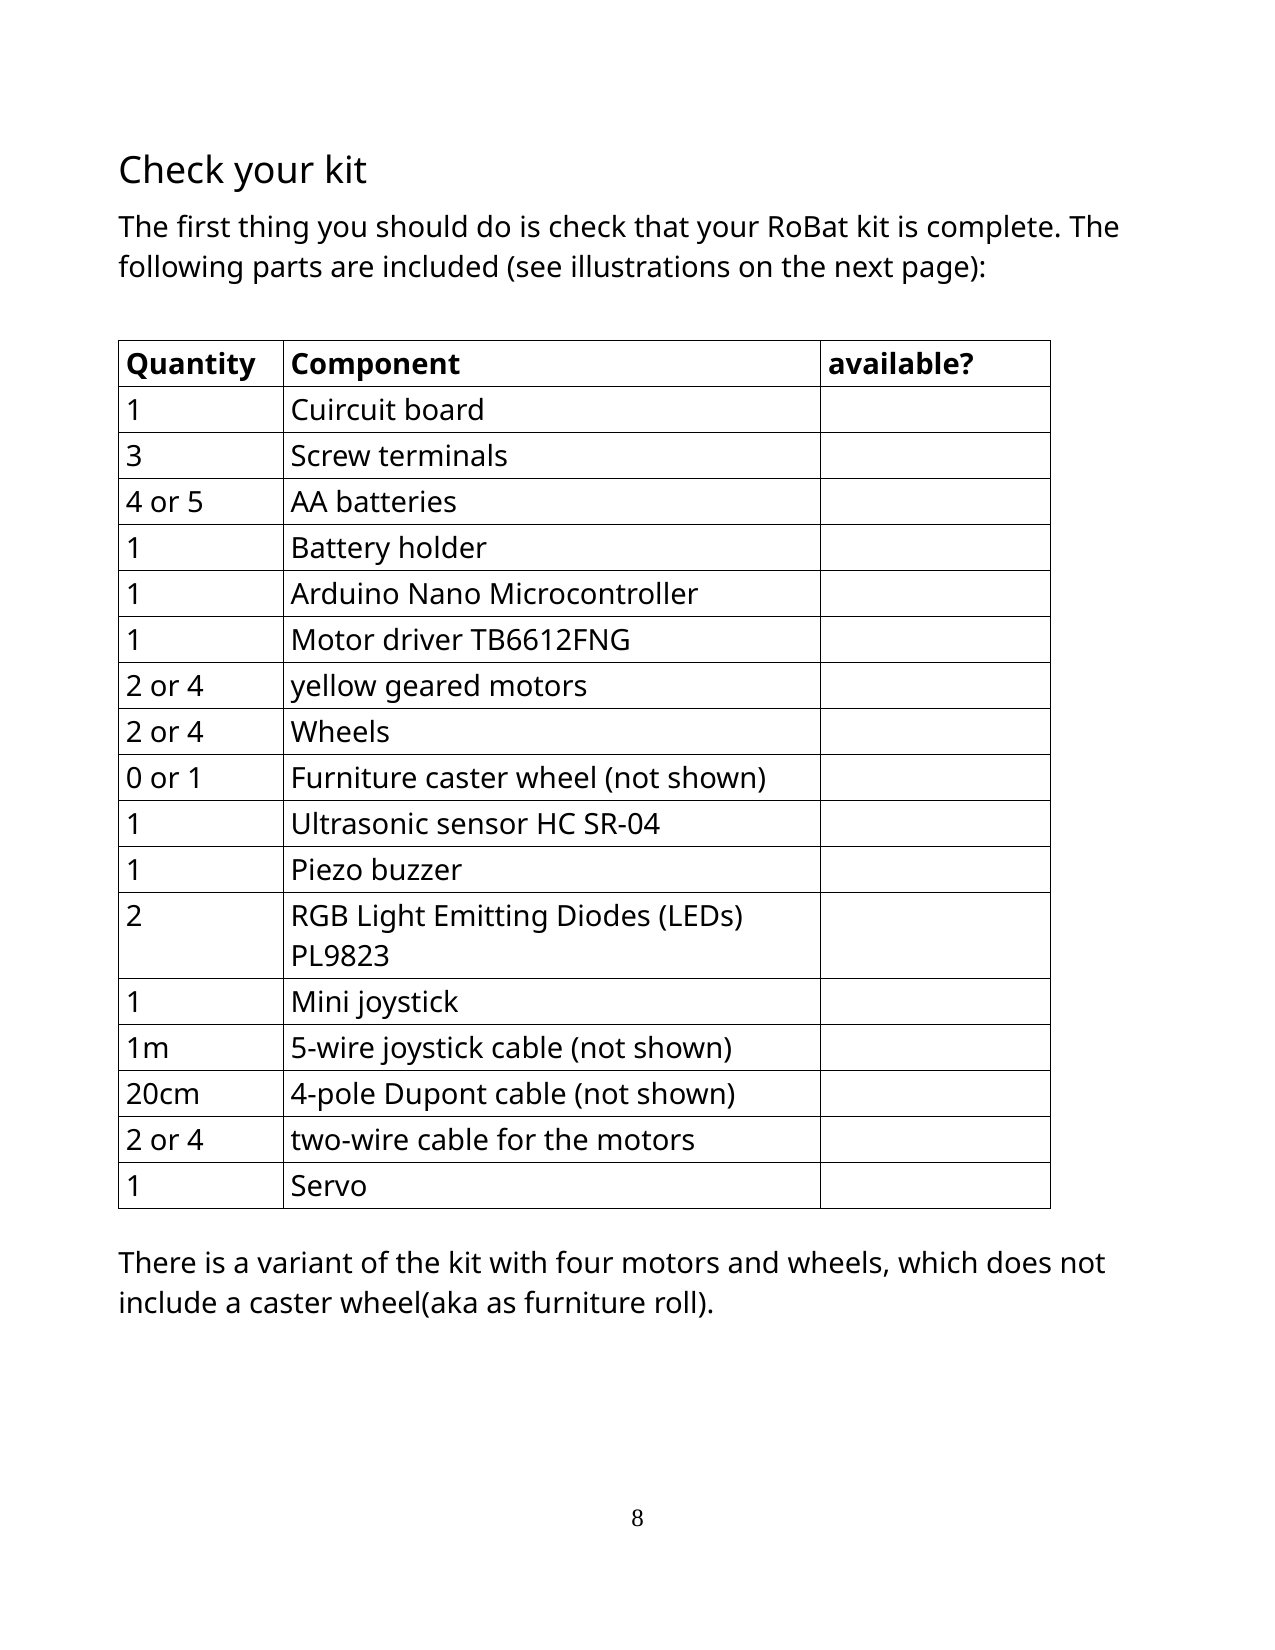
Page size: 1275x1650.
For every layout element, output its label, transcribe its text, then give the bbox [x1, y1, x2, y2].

table_cell Wheels [284, 709, 820, 754]
table_cell 1 [119, 387, 283, 432]
table_cell 2 or 4 [119, 709, 283, 754]
table_cell Motor driver TB6612FNG [284, 617, 820, 662]
table_cell Ultrasonic sensor HC SR-04 [284, 801, 820, 846]
table_cell [821, 387, 1050, 432]
table_cell 0 or 1 [119, 755, 283, 800]
table_cell [821, 525, 1050, 570]
table_cell 1 [119, 1163, 283, 1208]
table_cell 1 [119, 847, 283, 892]
table_cell [821, 847, 1050, 892]
table_cell 2 [119, 893, 283, 978]
table_cell [821, 1071, 1050, 1116]
table_cell Arduino Nano Microcontroller [284, 571, 820, 616]
table_cell [821, 479, 1050, 524]
table_cell 1 [119, 571, 283, 616]
table_cell 1 [119, 979, 283, 1024]
table_cell 1 [119, 801, 283, 846]
table_cell Furniture caster wheel (not shown) [284, 755, 820, 800]
text There is a variant of the kit with four motors and wheels, which does not include a caster wheel(aka as furniture roll). [118, 1243, 1157, 1322]
table_header available? [821, 341, 1050, 386]
table_cell Battery holder [284, 525, 820, 570]
table_cell [821, 1025, 1050, 1070]
table_cell Servo [284, 1163, 820, 1208]
table_header Quantity [119, 341, 283, 386]
table_cell 2 or 4 [119, 663, 283, 708]
table_cell 1m [119, 1025, 283, 1070]
table_cell 2 or 4 [119, 1117, 283, 1162]
table_cell 1 [119, 525, 283, 570]
table_cell [821, 801, 1050, 846]
table_cell 20cm [119, 1071, 283, 1116]
table_header Component [284, 341, 820, 386]
table_cell [821, 571, 1050, 616]
table_cell [821, 1163, 1050, 1208]
table_cell yellow geared motors [284, 663, 820, 708]
table_cell [821, 755, 1050, 800]
table_cell RGB Light Emitting Diodes (LEDs) PL9823 [284, 893, 820, 978]
table_cell [821, 663, 1050, 708]
text The first thing you should do is check that your RoBat kit is complete. The following parts are included (see illustrations on the next page): [118, 207, 1157, 286]
table_cell [821, 979, 1050, 1024]
table_cell [821, 617, 1050, 662]
table_cell 5-wire joystick cable (not shown) [284, 1025, 820, 1070]
table_cell Piezo buzzer [284, 847, 820, 892]
table_cell [821, 1117, 1050, 1162]
table_cell 4-pole Dupont cable (not shown) [284, 1071, 820, 1116]
table_cell [821, 893, 1050, 978]
table_cell Mini joystick [284, 979, 820, 1024]
table_cell 4 or 5 [119, 479, 283, 524]
table_cell 1 [119, 617, 283, 662]
subtitle Check your kit [118, 143, 1157, 194]
table_cell [821, 709, 1050, 754]
table_cell Cuircuit board [284, 387, 820, 432]
table_cell 3 [119, 433, 283, 478]
table_cell AA batteries [284, 479, 820, 524]
table_cell two-wire cable for the motors [284, 1117, 820, 1162]
table_cell Screw terminals [284, 433, 820, 478]
table_cell [821, 433, 1050, 478]
